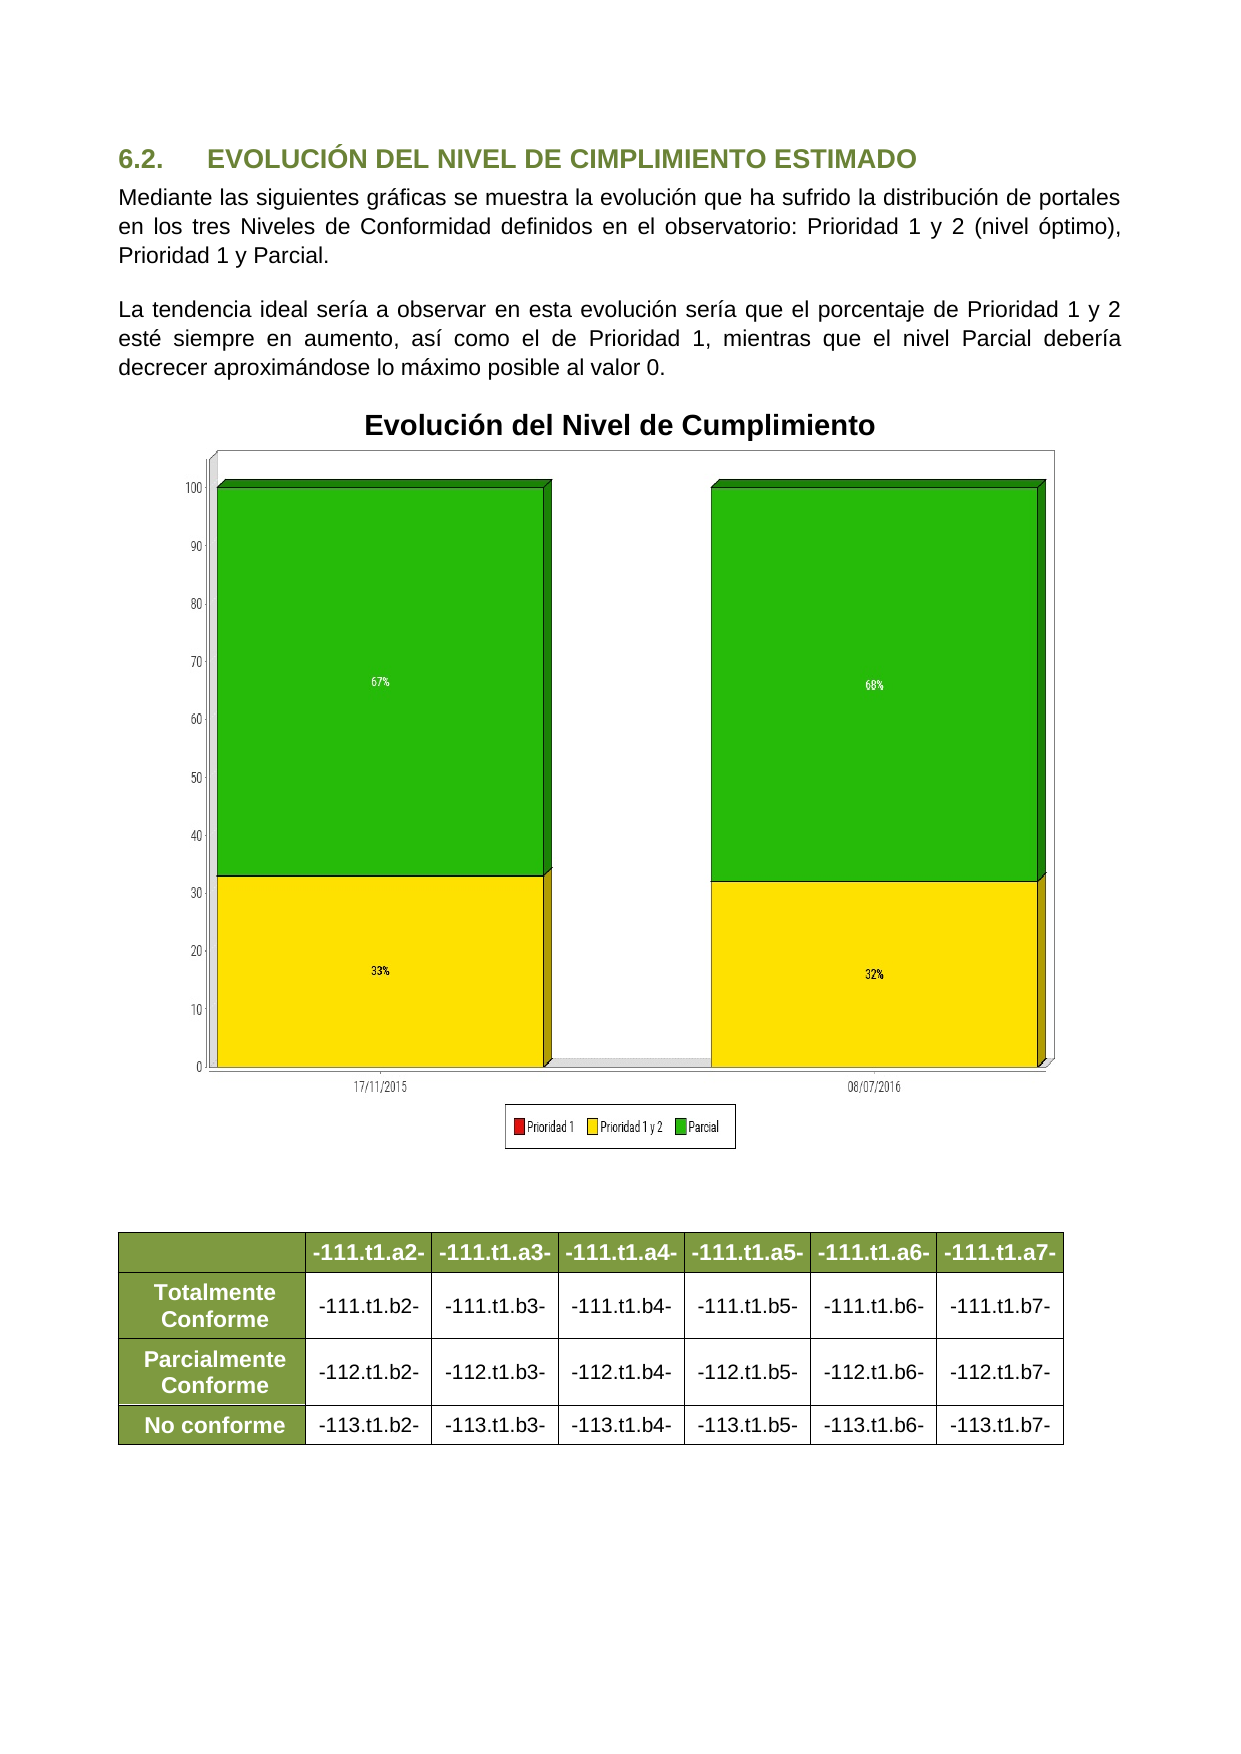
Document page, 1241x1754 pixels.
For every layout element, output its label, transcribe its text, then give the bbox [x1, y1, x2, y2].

table_cell -113.t1.b7- [937, 1406, 1063, 1444]
table_cell -111.t1.b4- [559, 1273, 684, 1338]
table_header -111.t1.a3- [432, 1233, 558, 1272]
table_cell Parcialmente Conforme [119, 1339, 305, 1404]
table_cell -111.t1.b5- [685, 1273, 810, 1338]
table_cell -112.t1.b2- [306, 1339, 431, 1404]
table_cell -112.t1.b5- [685, 1339, 810, 1404]
text Mediante las siguientes gráficas se muestra la evolución que ha sufrido la distribución de portales en los tres Niveles de Conformidad definidos en el observatorio: Prioridad 1 y 2 (nivel óptimo), Prioridad 1 y Parcial. [118, 184, 1122, 268]
table_cell -111.t1.b3- [432, 1273, 558, 1338]
table_cell -112.t1.b6- [811, 1339, 936, 1404]
table_cell Totalmente Conforme [119, 1273, 305, 1338]
text Evolución del Nivel de Cumplimiento [118, 407, 1122, 441]
table_cell No conforme [119, 1406, 305, 1444]
text La tendencia ideal sería a observar en esta evolución sería que el porcentaje de Prioridad 1 y 2 esté siempre en aumento, así como el de Prioridad 1, mientras que el nivel Parcial debería decrecer aproximándose lo máximo posible al valor 0. [118, 296, 1122, 380]
table_cell -113.t1.b3- [432, 1406, 558, 1444]
table_cell -113.t1.b6- [811, 1406, 936, 1444]
table_cell -112.t1.b7- [937, 1339, 1063, 1404]
table_cell -111.t1.b2- [306, 1273, 431, 1338]
subtitle Evolución del Nivel de cimplimiento estimado [118, 143, 1122, 174]
table_cell -113.t1.b4- [559, 1406, 684, 1444]
table_header -111.t1.a7- [937, 1233, 1063, 1272]
table_cell -113.t1.b2- [306, 1406, 431, 1444]
table_cell -111.t1.b6- [811, 1273, 936, 1338]
table_cell -111.t1.b7- [937, 1273, 1063, 1338]
table_header -111.t1.a6- [811, 1233, 936, 1272]
table_cell -112.t1.b4- [559, 1339, 684, 1404]
table_header -111.t1.a4- [559, 1233, 684, 1272]
table_header -111.t1.a2- [306, 1233, 431, 1272]
picture [178, 441, 1062, 1151]
table_header -111.t1.a5- [685, 1233, 810, 1272]
table_cell -112.t1.b3- [432, 1339, 558, 1404]
table_cell -113.t1.b5- [685, 1406, 810, 1444]
table_header [119, 1233, 305, 1272]
